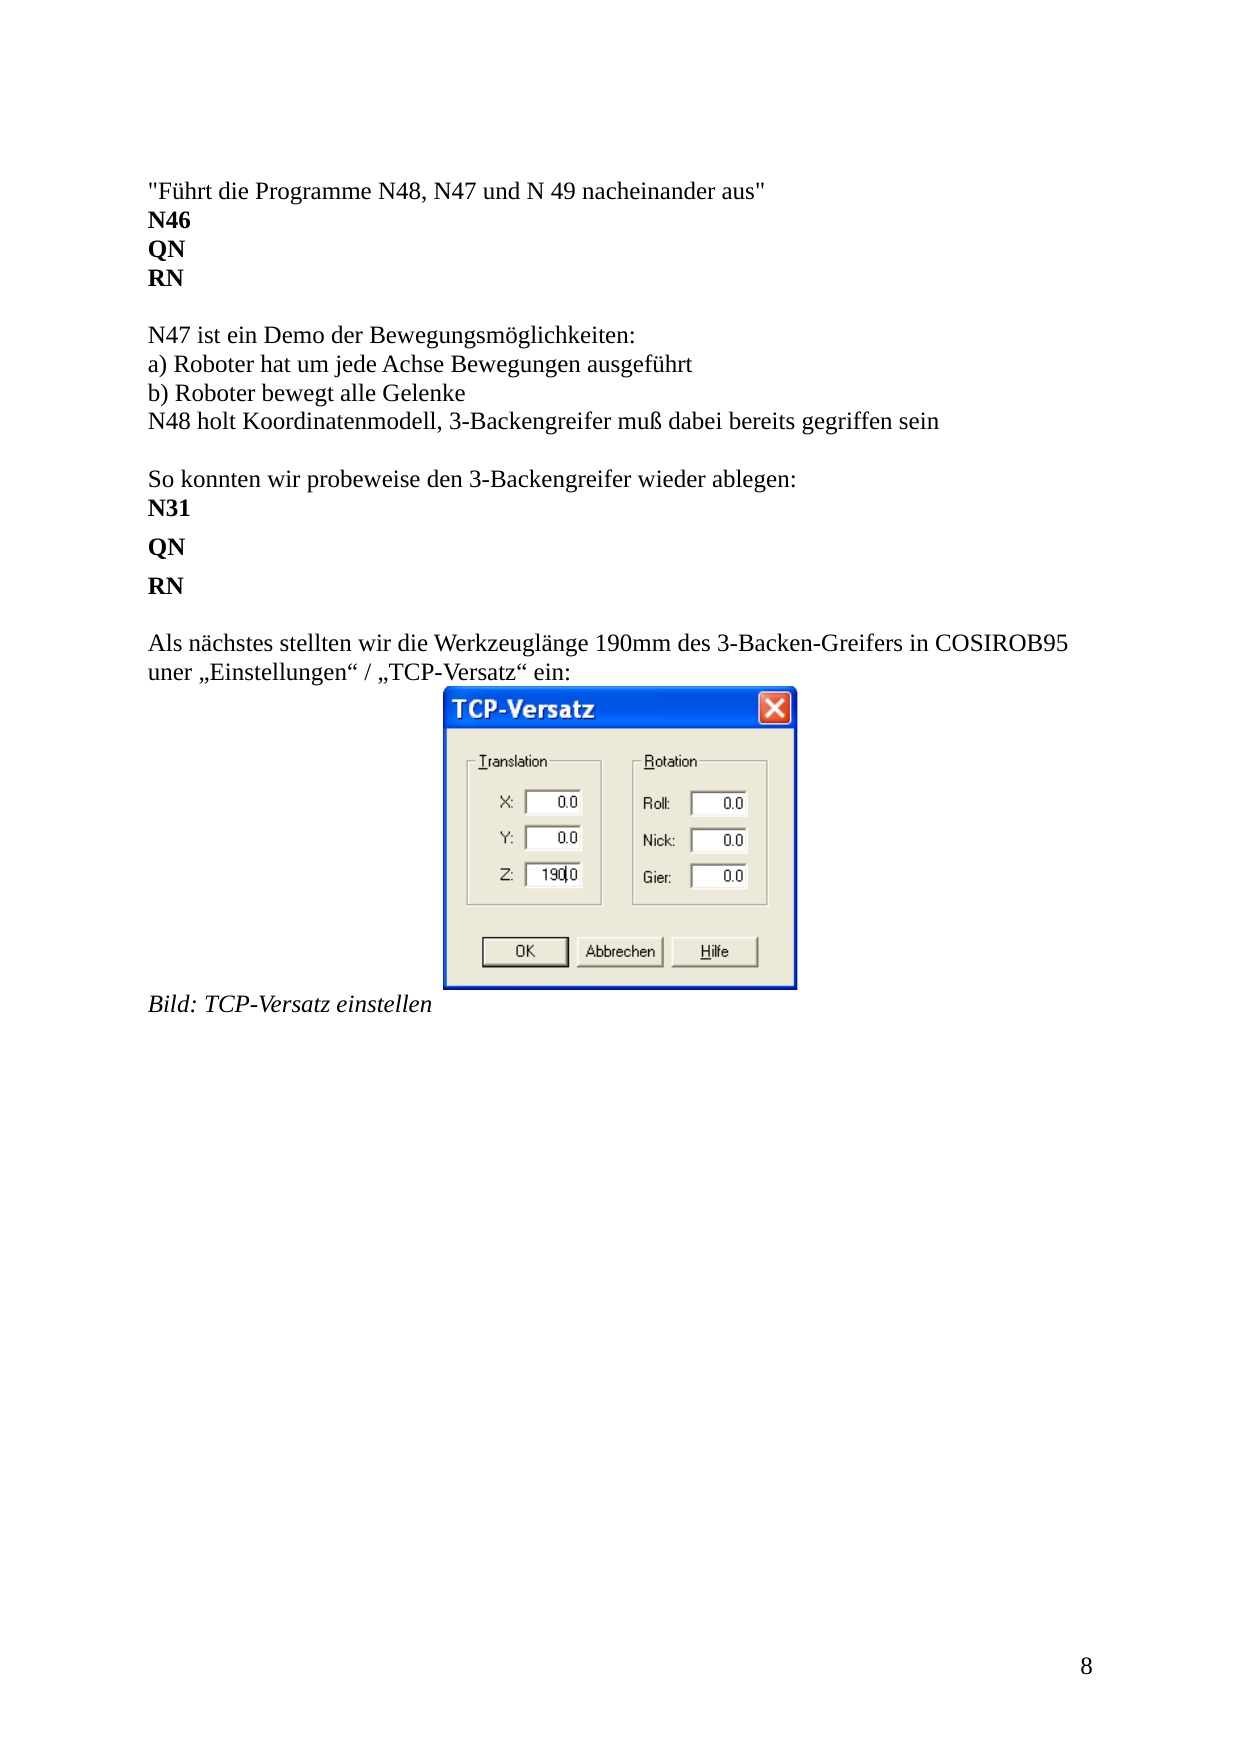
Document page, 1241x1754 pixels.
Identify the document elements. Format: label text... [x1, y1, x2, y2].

text RN [148, 571, 1093, 600]
text a) Roboter hat um jede Achse Bewegungen ausgeführt [148, 349, 1093, 378]
text QN [148, 532, 1093, 561]
text RN [148, 263, 1093, 291]
picture [443, 686, 798, 990]
text Bild: TCP-Versatz einstellen [148, 989, 1093, 1018]
text N47 ist ein Demo der Bewegungsmöglichkeiten: [148, 320, 1093, 349]
text N46 [148, 205, 1093, 234]
text Als nächstes stellten wir die Werkzeuglänge 190mm des 3-Backen-Greifers in COSIROB95 uner „Einstellungen“ / „TCP-Versatz“ ein: [148, 628, 1093, 686]
text So konnten wir probeweise den 3-Backengreifer wieder ablegen: [148, 464, 1093, 493]
text N31 [148, 493, 1093, 521]
text "Führt die Programme N48, N47 und N 49 nacheinander aus" [148, 176, 1093, 205]
text b) Roboter bewegt alle Gelenke [148, 378, 1093, 406]
text QN [148, 234, 1093, 263]
text N48 holt Koordinatenmodell, 3-Backengreifer muß dabei bereits gegriffen sein [148, 406, 1093, 435]
